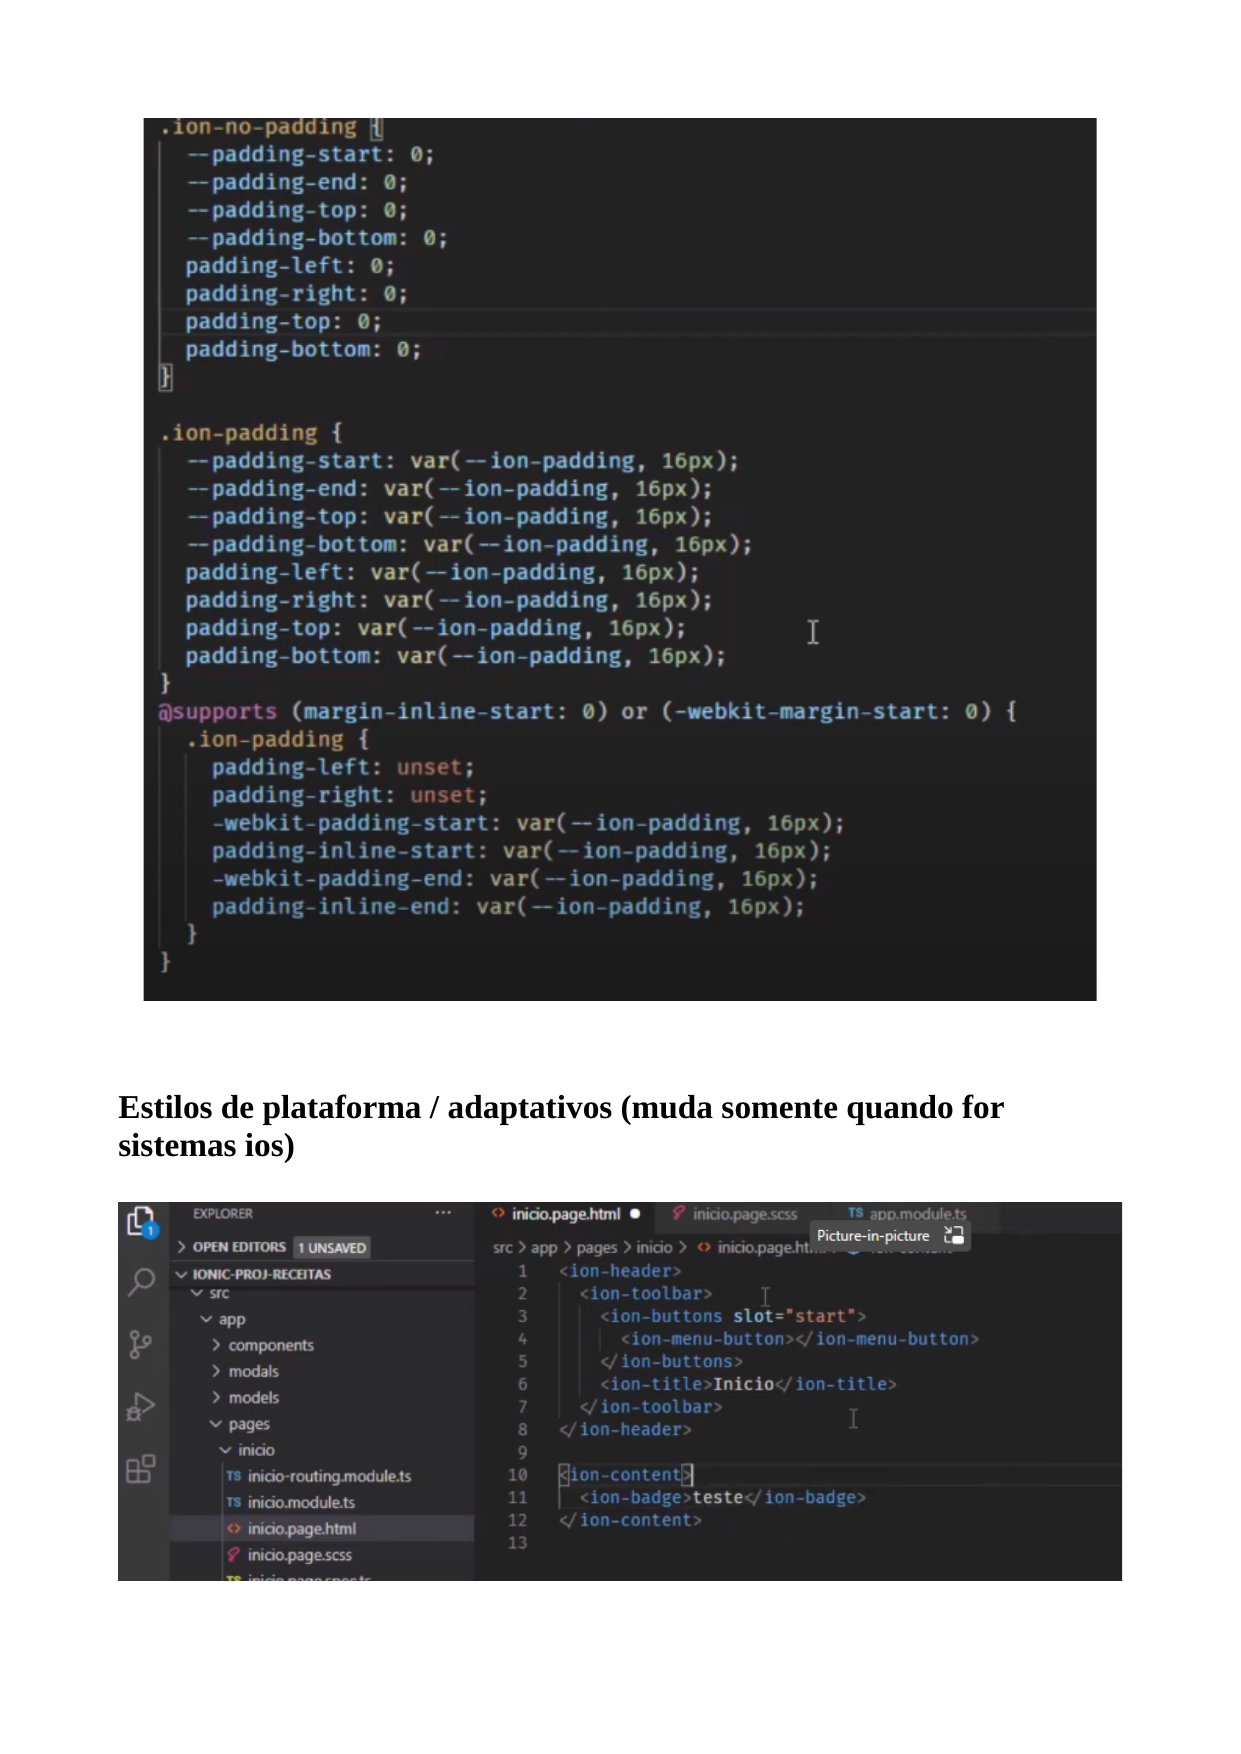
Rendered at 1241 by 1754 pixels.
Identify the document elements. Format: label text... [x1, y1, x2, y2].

text Estilos de plataforma / adaptativos (muda somente quando for sistemas ios) [118, 1087, 1122, 1164]
picture [143, 118, 1097, 1001]
picture [118, 1202, 1123, 1581]
